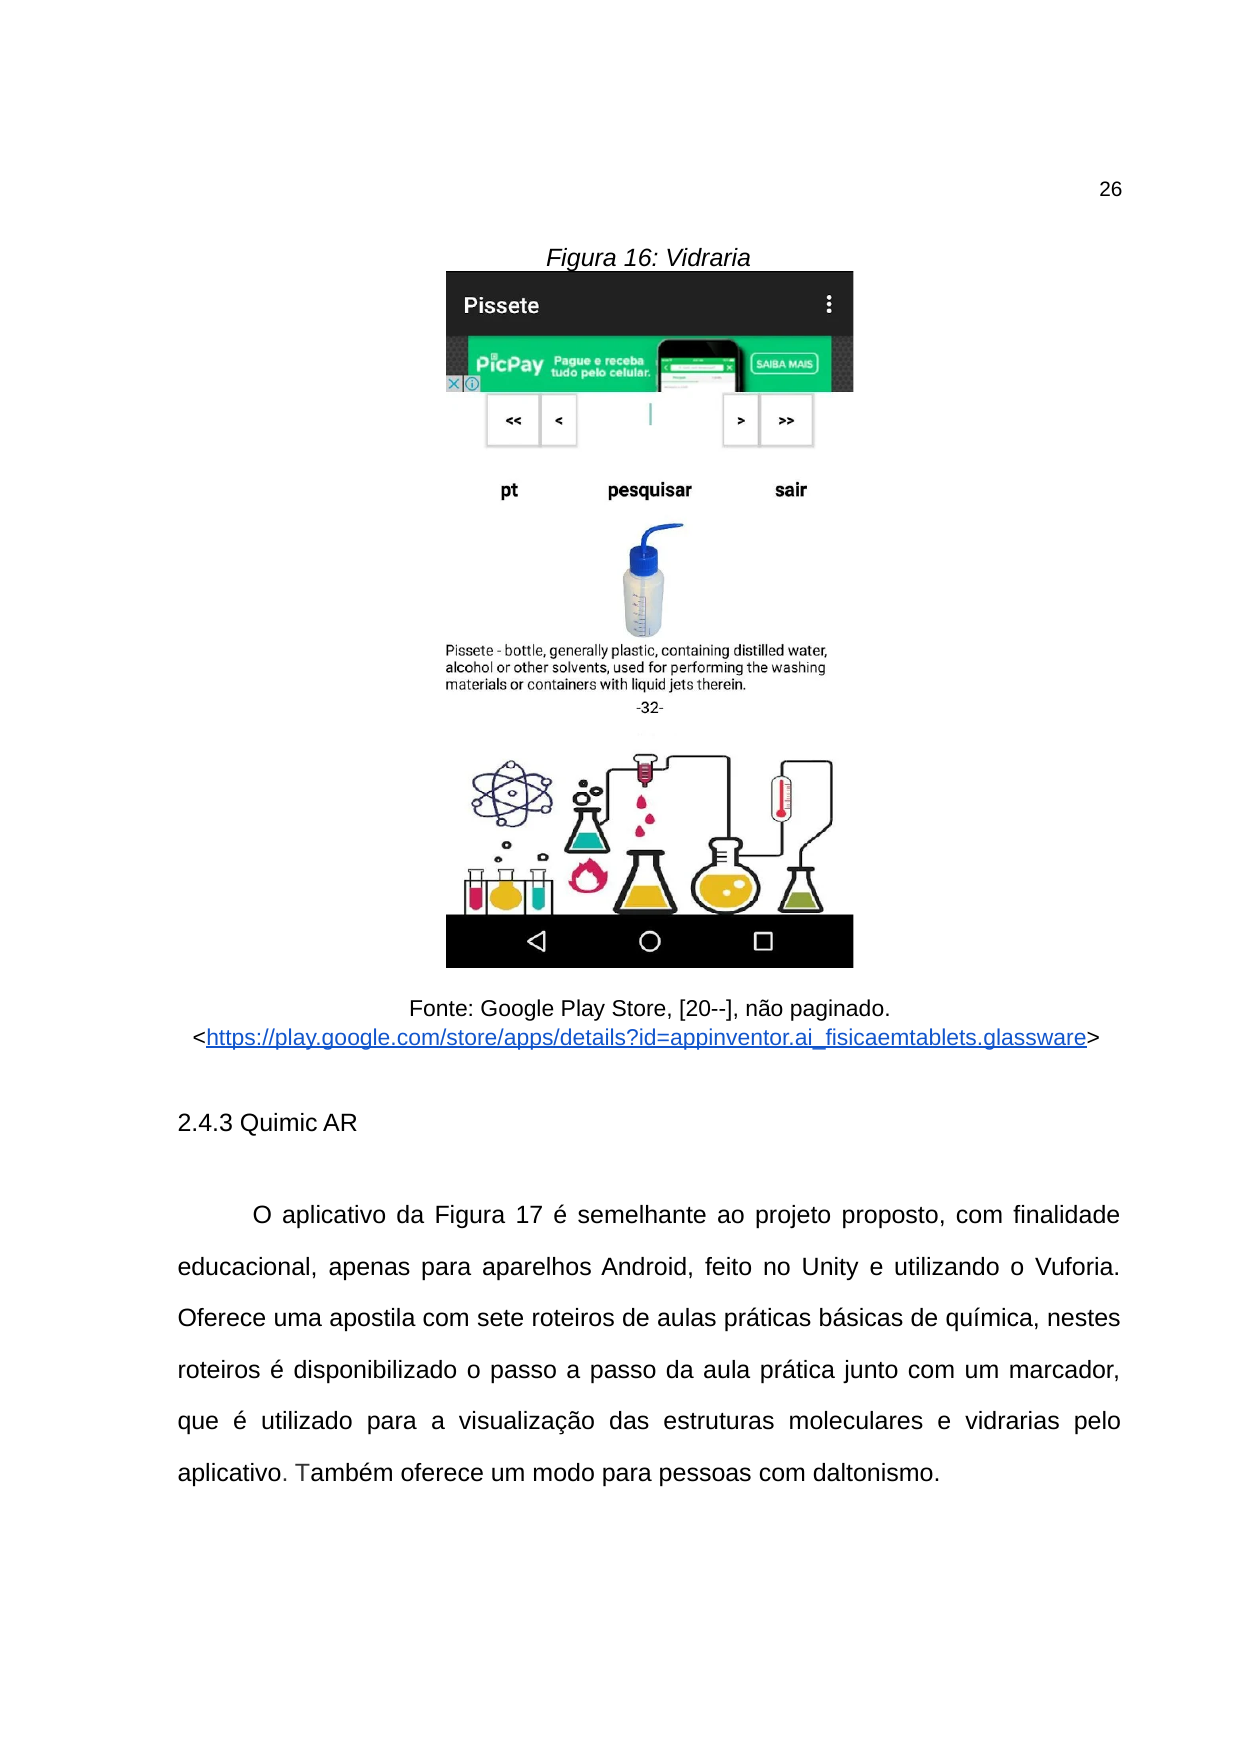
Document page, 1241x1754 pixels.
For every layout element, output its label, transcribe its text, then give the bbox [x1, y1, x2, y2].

text <https://play.google.com/store/apps/details?id=appinventor.ai_fisicaemtablets.glassware> [177, 1021, 1122, 1050]
subtitle 2.4.3 Quimic AR [177, 1108, 1122, 1137]
text Fonte: Google Play Store, [20--], não paginado. [177, 995, 1122, 1021]
text O aplicativo da Figura 17 é semelhante ao projeto proposto, com finalidade educacional, apenas para aparelhos Android, feito no Unity e utilizando o Vuforia. Oferece uma apostila com sete roteiros de aulas práticas básicas de química, nestes roteiros é disponibilizado o passo a passo da aula prática junto com um marcador, que é utilizado para a visualização das estruturas moleculares e vidrarias pelo aplicativo. Também oferece um modo para pessoas com daltonismo. [177, 1200, 1122, 1486]
text Figura 16: Vidraria [446, 243, 853, 271]
picture [446, 271, 854, 968]
